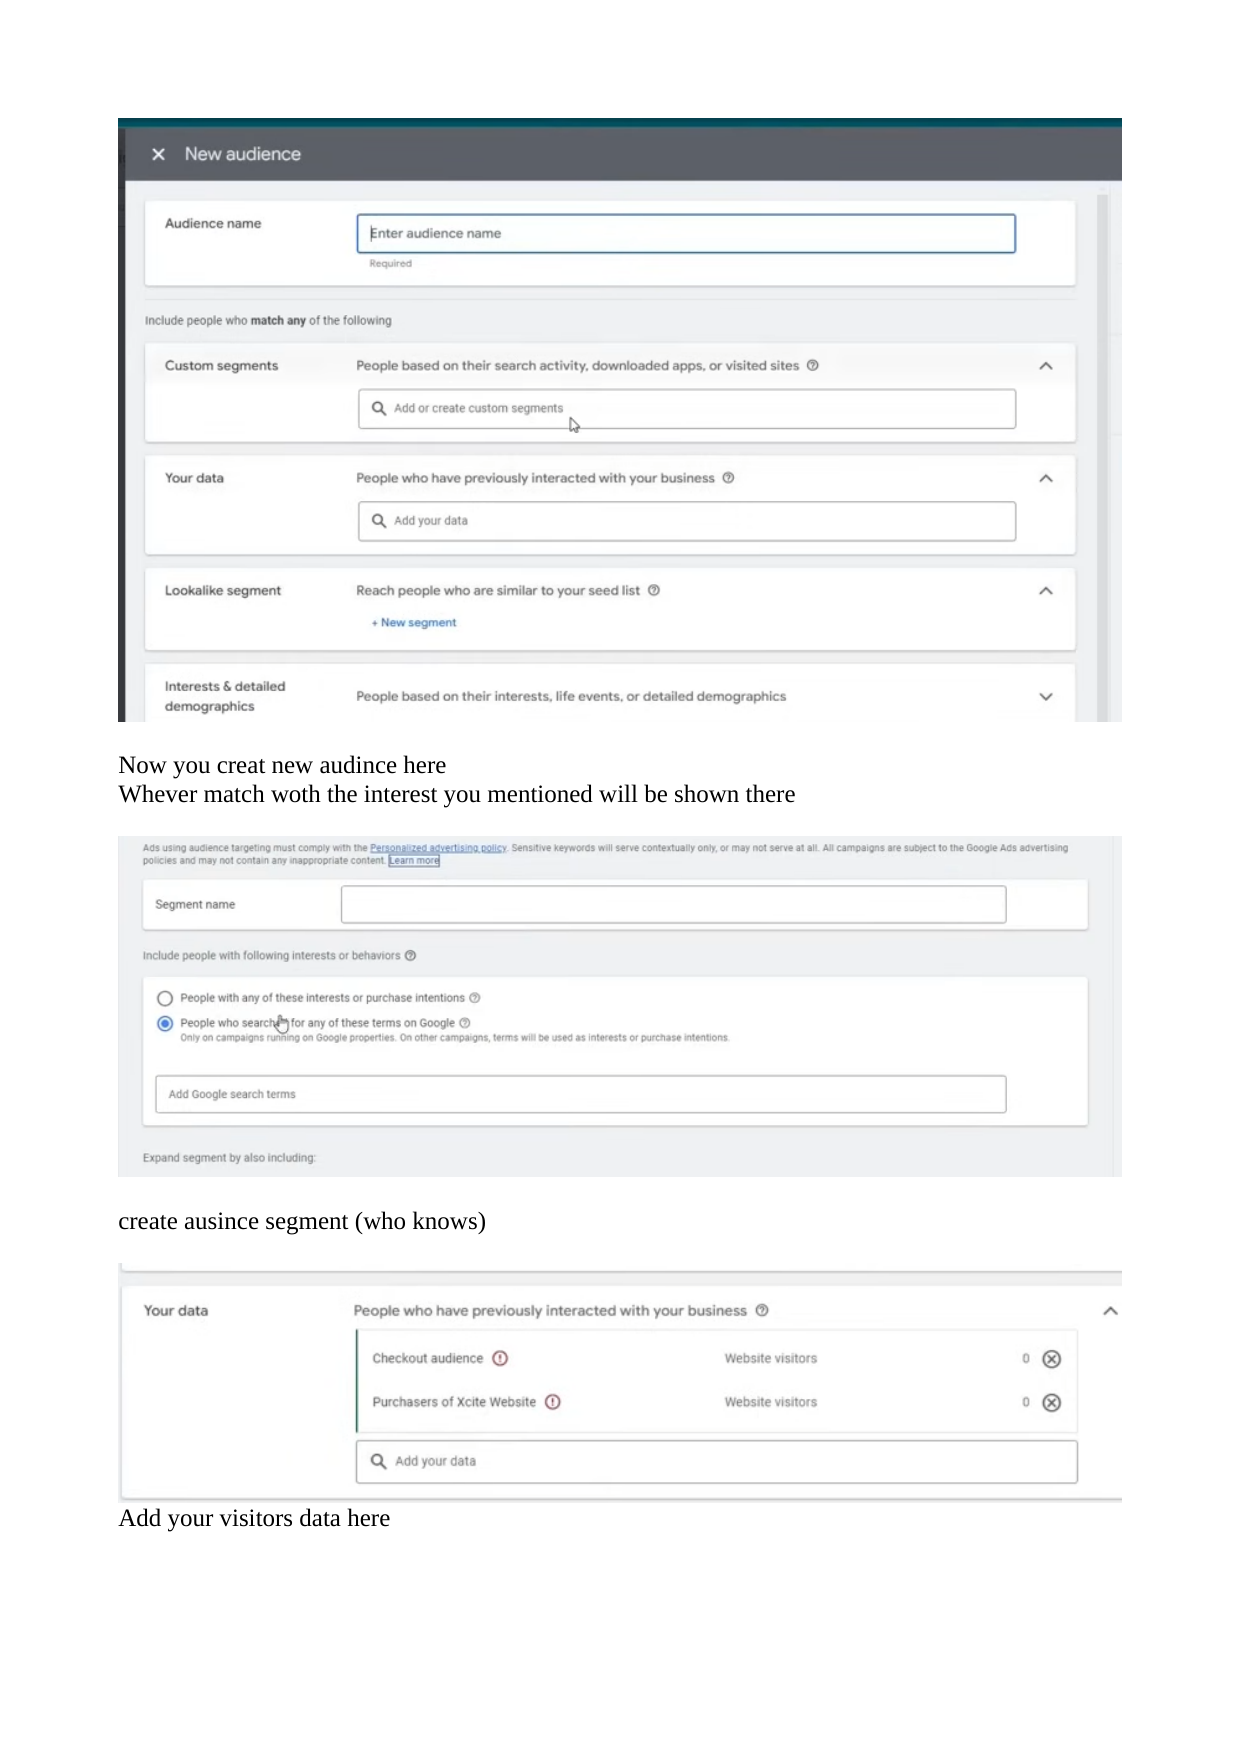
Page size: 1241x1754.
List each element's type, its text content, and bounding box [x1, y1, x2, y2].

text create ausince segment (who knows) [118, 1206, 1122, 1234]
picture [118, 836, 1122, 1177]
text Now you creat new audince here [118, 750, 1122, 779]
text Add your visitors data here [118, 1503, 1122, 1531]
picture [118, 118, 1122, 722]
picture [118, 1263, 1122, 1503]
text Whever match woth the interest you mentioned will be shown there [118, 779, 1122, 808]
